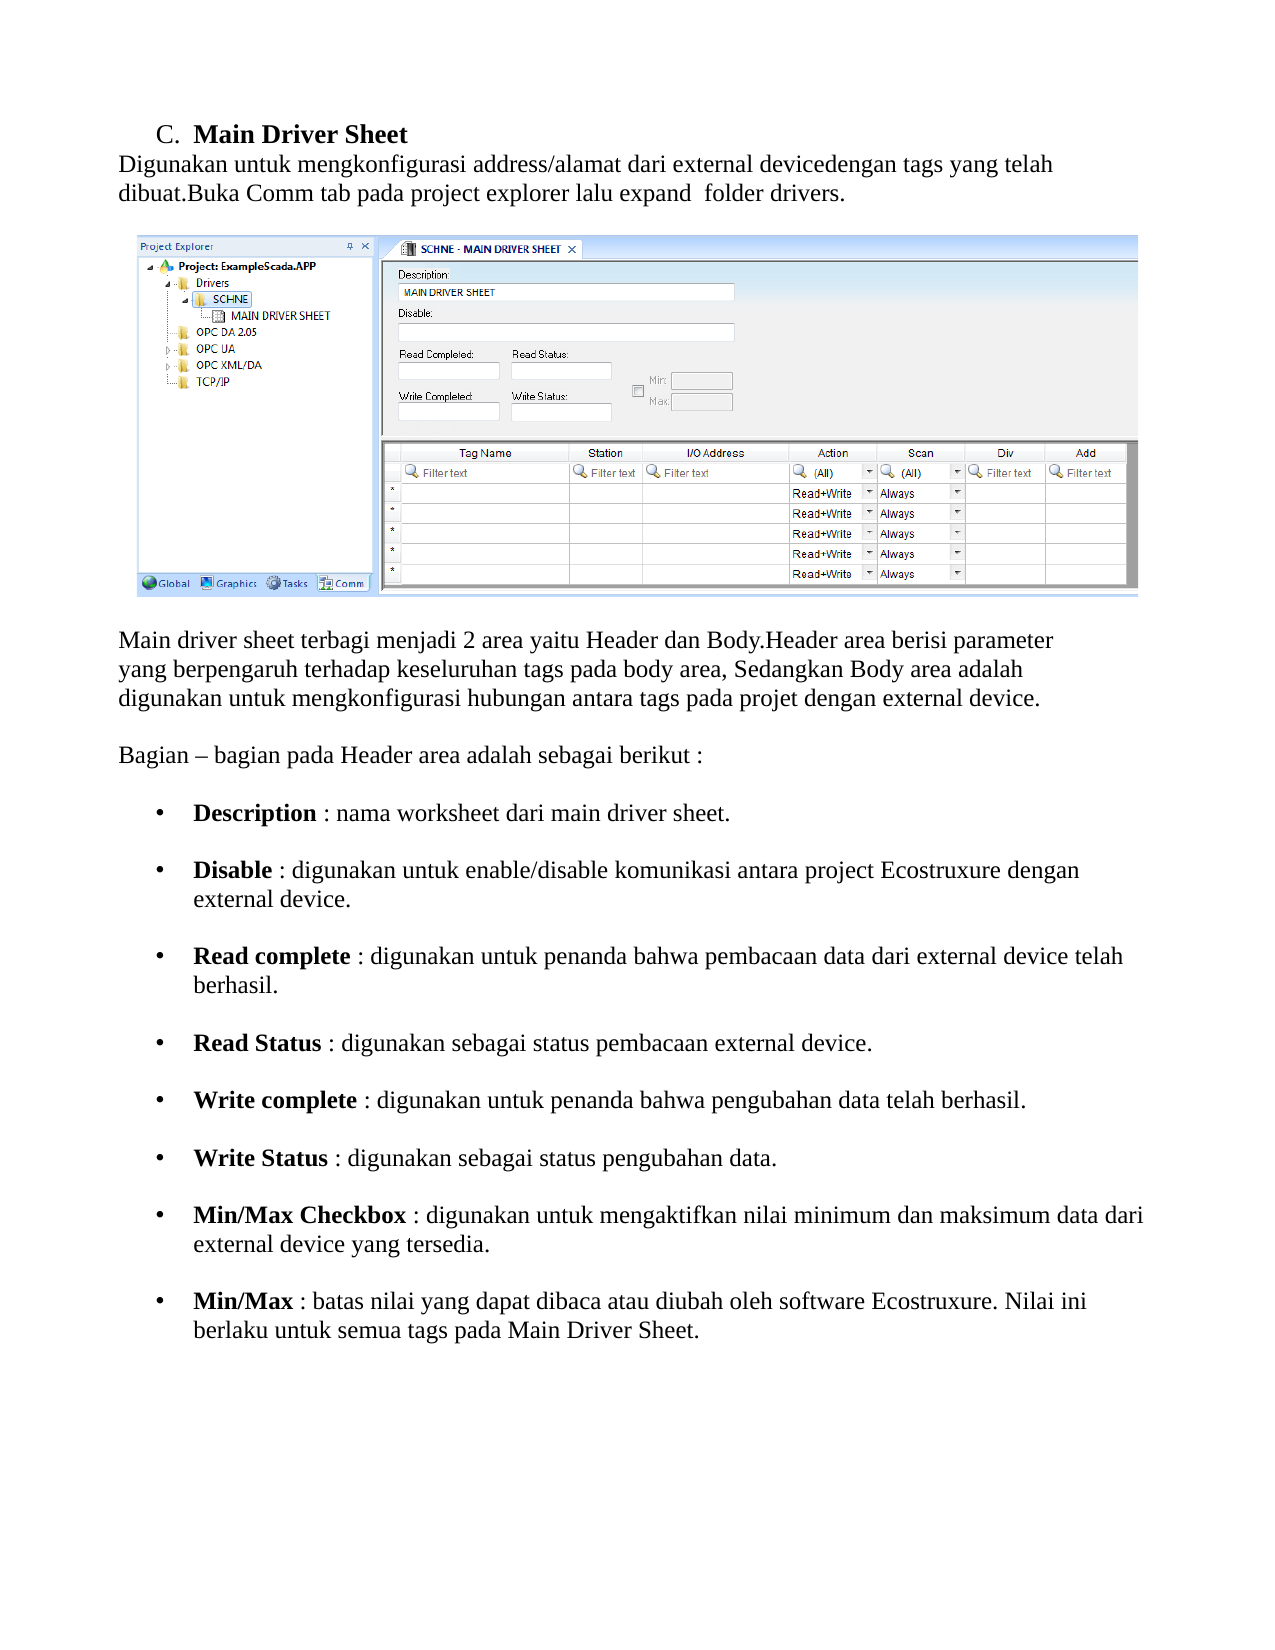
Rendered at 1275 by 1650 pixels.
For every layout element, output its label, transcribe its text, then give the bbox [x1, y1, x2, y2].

list Description : nama worksheet dari main driver sheet. [156, 798, 1157, 826]
list Write Status : digunakan sebagai status pengubahan data. [156, 1143, 1157, 1171]
list Read complete : digunakan untuk penanda bahwa pembacaan data dari external device telah berhasil. [156, 941, 1157, 999]
list Read Status : digunakan sebagai status pembacaan external device. [156, 1028, 1157, 1056]
text digunakan untuk mengkonfigurasi hubungan antara tags pada projet dengan external device. [118, 683, 1157, 711]
list Main Driver Sheet [156, 118, 1157, 149]
text Digunakan untuk mengkonfigurasi address/alamat dari external devicedengan tags yang telah dibuat.Buka Comm tab pada project explorer lalu expand folder drivers. [118, 149, 1157, 207]
list Min/Max : batas nilai yang dapat dibaca atau diubah oleh software Ecostruxure. Nilai ini berlaku untuk semua tags pada Main Driver Sheet. [156, 1286, 1157, 1344]
list Min/Max Checkbox : digunakan untuk mengaktifkan nilai minimum dan maksimum data dari external device yang tersedia. [156, 1200, 1157, 1258]
list Disable : digunakan untuk enable/disable komunikasi antara project Ecostruxure dengan external device. [156, 855, 1157, 913]
text yang berpengaruh terhadap keseluruhan tags pada body area, Sedangkan Body area adalah [118, 654, 1157, 683]
list Write complete : digunakan untuk penanda bahwa pengubahan data telah berhasil. [156, 1085, 1157, 1114]
text Main driver sheet terbagi menjadi 2 area yaitu Header dan Body.Header area berisi parameter [118, 625, 1157, 654]
text Bagian – bagian pada Header area adalah sebagai berikut : [118, 740, 1157, 769]
picture [136, 235, 1139, 597]
